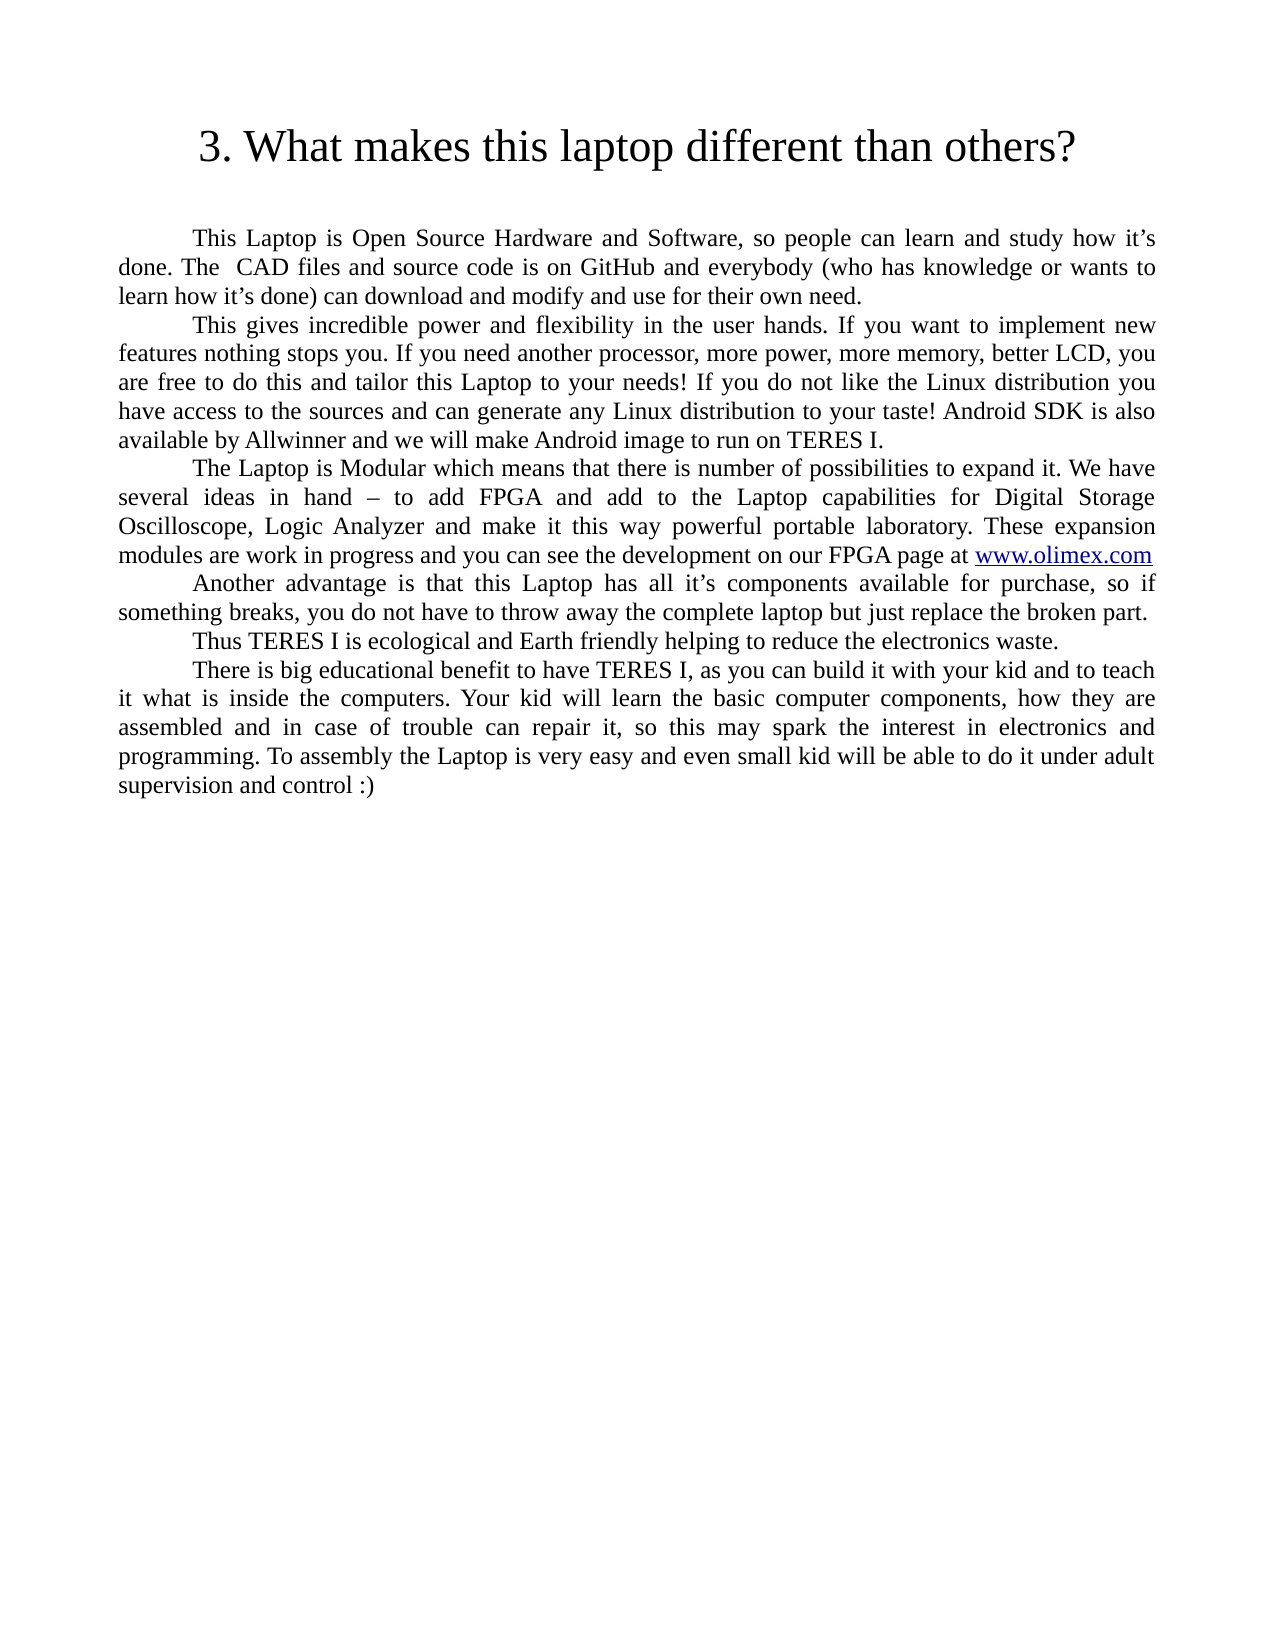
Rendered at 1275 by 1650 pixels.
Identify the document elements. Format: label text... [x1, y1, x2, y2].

text There is big educational benefit to have TERES I, as you can build it with your kid and to teach it what is inside the computers. Your kid will learn the basic computer components, how they are assembled and in case of trouble can repair it, so this may spark the interest in electronics and programming. To assembly the Laptop is very easy and even small kid will be able to do it under adult supervision and control :) [118, 655, 1157, 798]
text This gives incredible power and flexibility in the user hands. If you want to implement new features nothing stops you. If you need another processor, more power, more memory, better LCD, you are free to do this and tailor this Laptop to your needs! If you do not like the Linux distribution you have access to the sources and can generate any Linux distribution to your taste! Android SDK is also available by Allwinner and we will make Android image to run on TERES I. [118, 310, 1157, 453]
text Another advantage is that this Laptop has all it’s components available for purchase, so if something breaks, you do not have to throw away the complete laptop but just replace the broken part. Thus TERES I is ecological and Earth friendly helping to reduce the electronics waste. [118, 568, 1157, 655]
text 3. What makes this laptop different than others? [118, 118, 1157, 171]
text This Laptop is Open Source Hardware and Software, so people can learn and study how it’s done. The CAD files and source code is on GitHub and everybody (who has knowledge or wants to learn how it’s done) can download and modify and use for their own need. [118, 223, 1157, 310]
text The Laptop is Modular which means that there is number of possibilities to expand it. We have several ideas in hand – to add FPGA and add to the Laptop capabilities for Digital Storage Oscilloscope, Logic Analyzer and make it this way powerful portable laboratory. These expansion modules are work in progress and you can see the development on our FPGA page at www.olimex.com [118, 453, 1157, 568]
